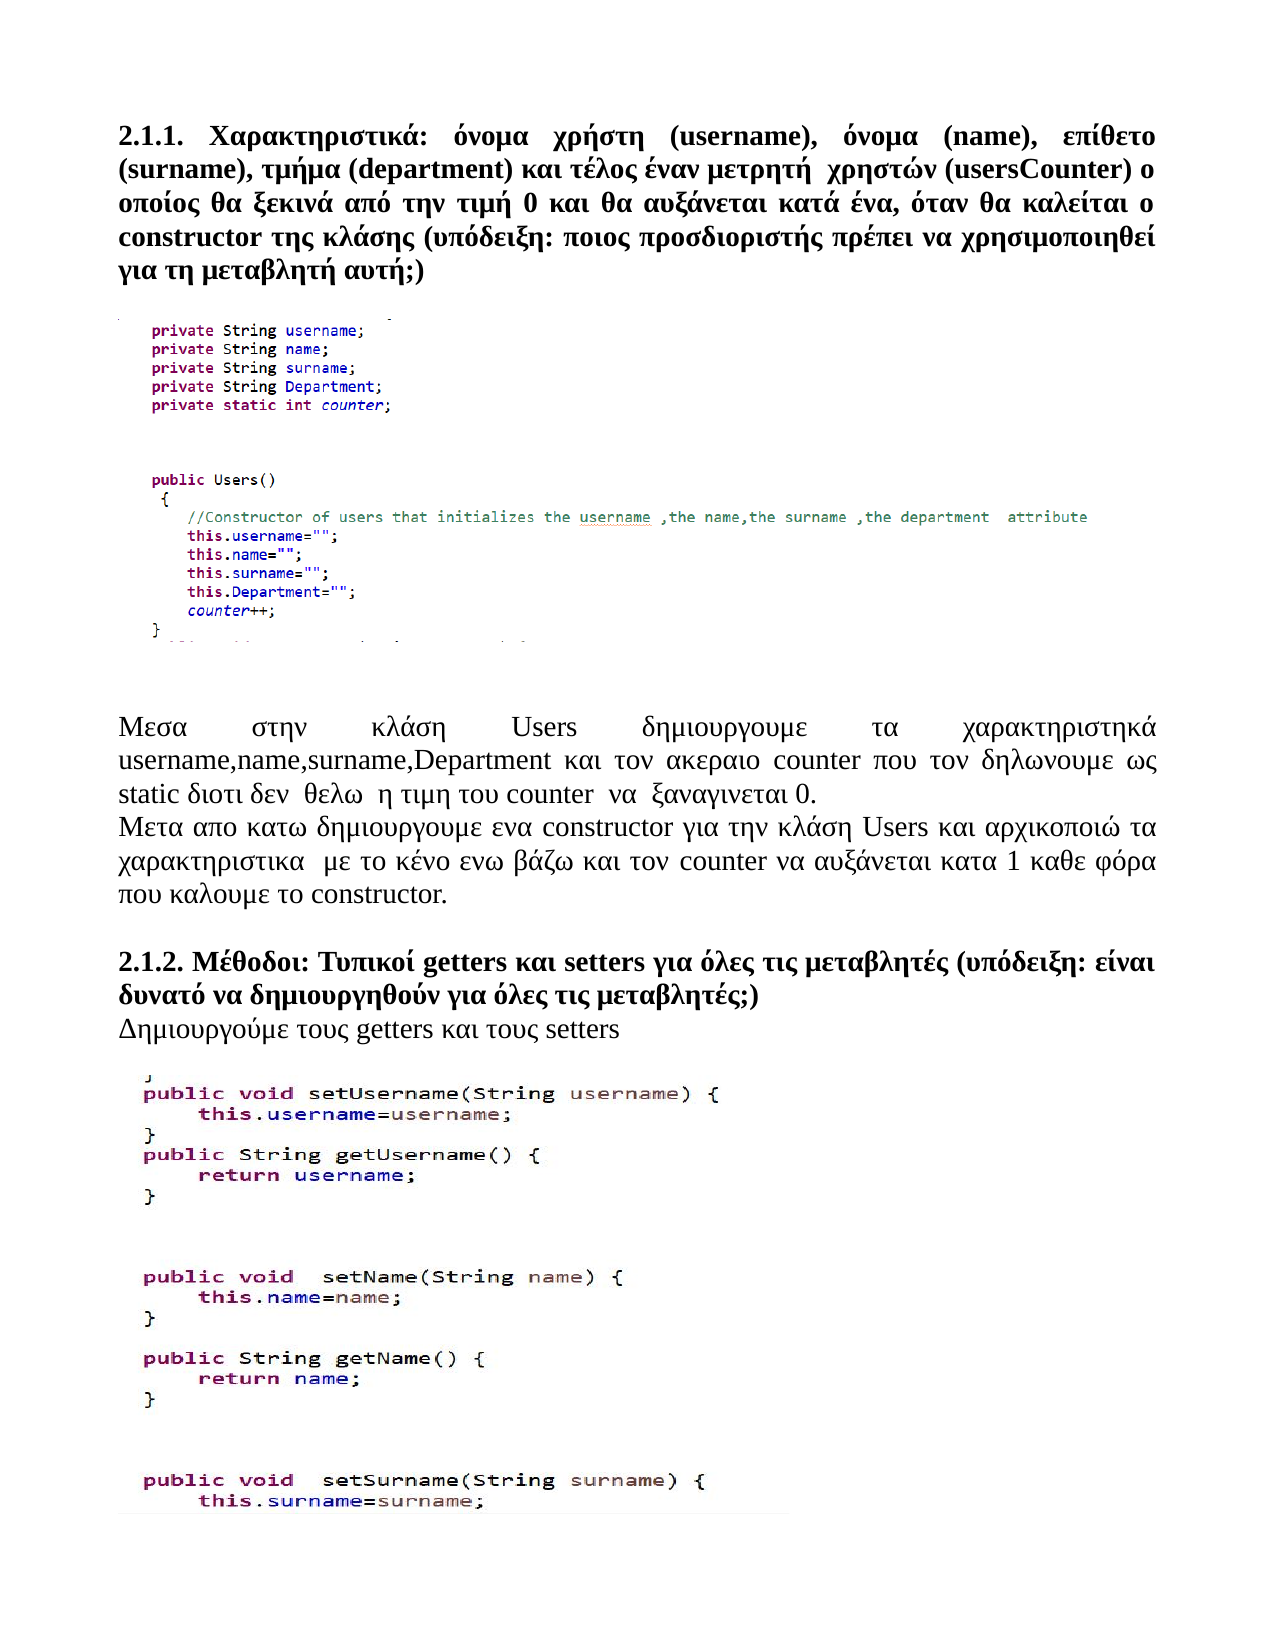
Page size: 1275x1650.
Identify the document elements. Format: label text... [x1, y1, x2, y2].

text 2.1.2. Μέθοδοι: Τυπικοί getters και setters για όλες τις μεταβλητές (υπόδειξη: είναι δυνατό να δημιουργηθούν για όλες τις μεταβλητές;) [118, 944, 1157, 1011]
picture [118, 1075, 790, 1514]
text Δημιουργούμε τους getters και τους setters [118, 1011, 1157, 1044]
text Μεσα στην κλάση Users δημιουργουμε τα χαρακτηριστηκά username,name,surname,Department και τον ακεραιο counter που τον δηλωνουμε ως static διοτι δεν θελω η τιμη του counter να ξαναγινεται 0. [118, 709, 1157, 809]
text Μετα απο κατω δημιουργουμε ενα constructor για την κλάση Users και αρχικοποιώ τα χαρακτηριστικα με το κένο ενω βάζω και τον counter να αυξάνεται κατα 1 καθε φόρα που καλουμε το constructor. [118, 809, 1157, 910]
picture [118, 319, 1157, 642]
text 2.1.1. Χαρακτηριστικά: όνομα χρήστη (username), όνομα (name), επίθετο (surname), τμήμα (department) και τέλος έναν μετρητή χρηστών (usersCounter) ο οποίος θα ξεκινά από την τιμή 0 και θα αυξάνεται κατά ένα, όταν θα καλείται ο constructor της κλάσης (υπόδειξη: ποιος προσδιοριστής πρέπει να χρησιμοποιηθεί για τη μεταβλητή αυτή;) [118, 118, 1157, 286]
